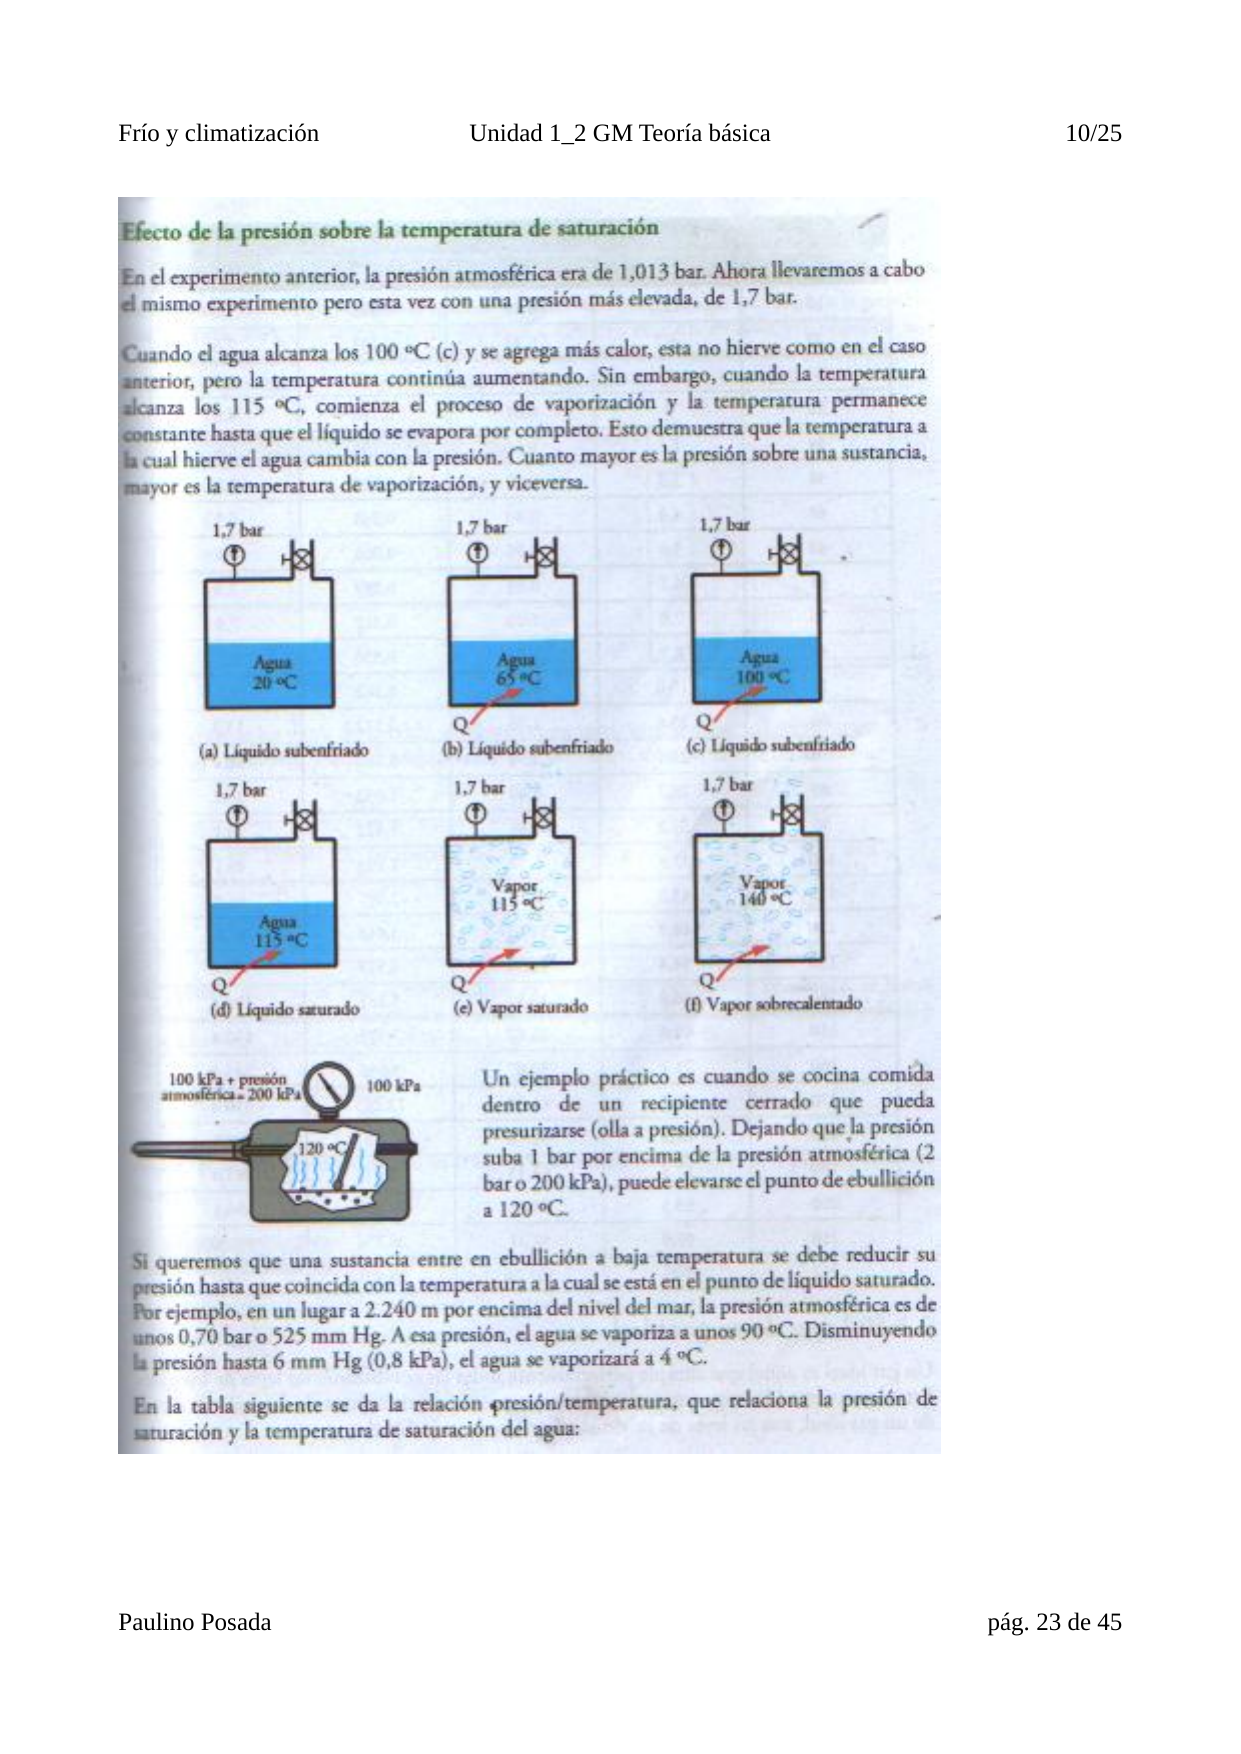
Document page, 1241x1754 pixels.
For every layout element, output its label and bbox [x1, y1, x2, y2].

picture [118, 197, 941, 1454]
